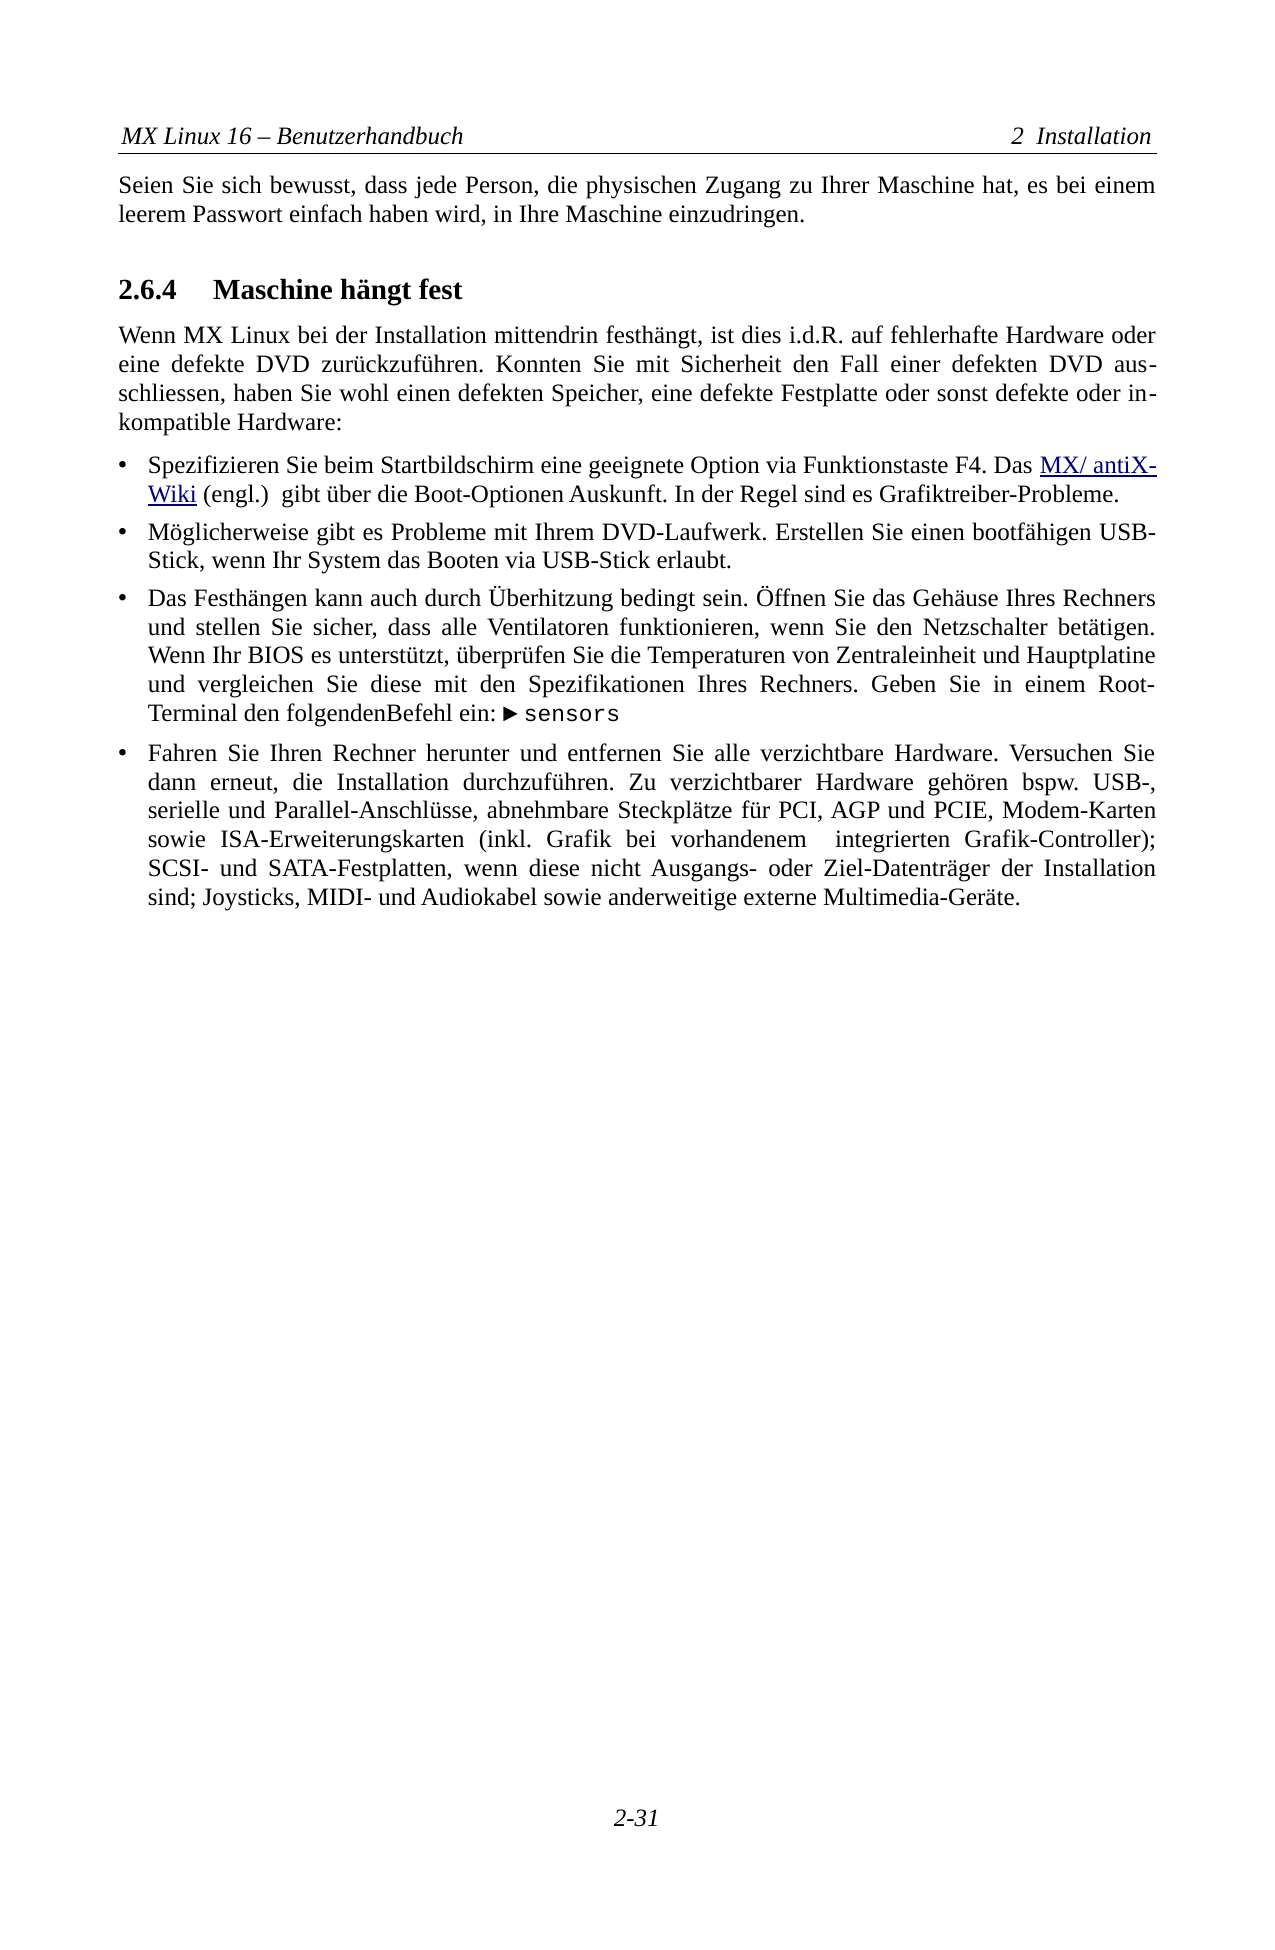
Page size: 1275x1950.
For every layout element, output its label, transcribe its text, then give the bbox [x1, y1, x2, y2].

list Fahren Sie Ihren Rechner herunter und entfernen Sie alle verzichtbare Hardware. Versuchen Sie dann erneut, die Installation durchzuführen. Zu verzichtbarer Hardware gehören bspw. USB-, serielle und Parallel-Anschlüsse, abnehmbare Steckplätze für PCI, AGP und PCIE, Modem-Karten sowie ISA-Erweiterungskarten (inkl. Grafik bei vorhandenem integrierten Grafik-Controller); SCSI- und SATA-Festplatten, wenn diese nicht Ausgangs- oder Ziel-Datenträger der Installation sind; Joy­sticks, MIDI- und Audiokabel sowie anderweitige externe Multimedia-Geräte. [118, 738, 1157, 910]
list Möglicherweise gibt es Probleme mit Ihrem DVD-Laufwerk. Erstellen Sie einen bootfähigen USB-Stick, wenn Ihr System das Booten via USB-Stick erlaubt. [118, 517, 1157, 574]
list Spezifizieren Sie beim Startbildschirm eine geeignete Option via Funktionstaste F4. Das MX/ antiX-Wiki (engl.) gibt über die Boot-Optionen Auskunft. In der Regel sind es Grafiktreiber-Pro­ble­me. [118, 450, 1157, 508]
text Seien Sie sich bewusst, dass jede Person, die physischen Zugang zu Ihrer Maschine hat, es bei einem leerem Pass­wort einfach haben wird, in Ihre Maschine einzudringen. [118, 171, 1157, 228]
text Wenn MX Linux bei der Installation mittendrin festhängt, ist dies i.d.R. auf fehlerhafte Hardware oder eine defekte DVD zurückzuführen. Konnten Sie mit Sicherheit den Fall einer defekten DVD aus­schlies­sen, haben Sie wohl einen defekten Speicher, eine defekte Festplatte oder sonst defekte oder in­kom­patible Hardware: [118, 321, 1157, 436]
subtitle 2.6.4 Maschine hängt fest [118, 272, 1157, 306]
list Das Festhängen kann auch durch Überhitzung bedingt sein. Öffnen Sie das Gehäuse Ihres Rechners und stellen Sie sicher, dass alle Ventilatoren funktionieren, wenn Sie den Netzschalter betätigen. Wenn Ihr BIOS es unterstützt, überprüfen Sie die Temperaturen von Zentraleinheit und Hauptplatine und vergleichen Sie diese mit den Spezifikationen Ihres Rechners. Geben Sie in einem Root-Terminal den folgendenBefehl ein: ► sensors [118, 583, 1157, 729]
